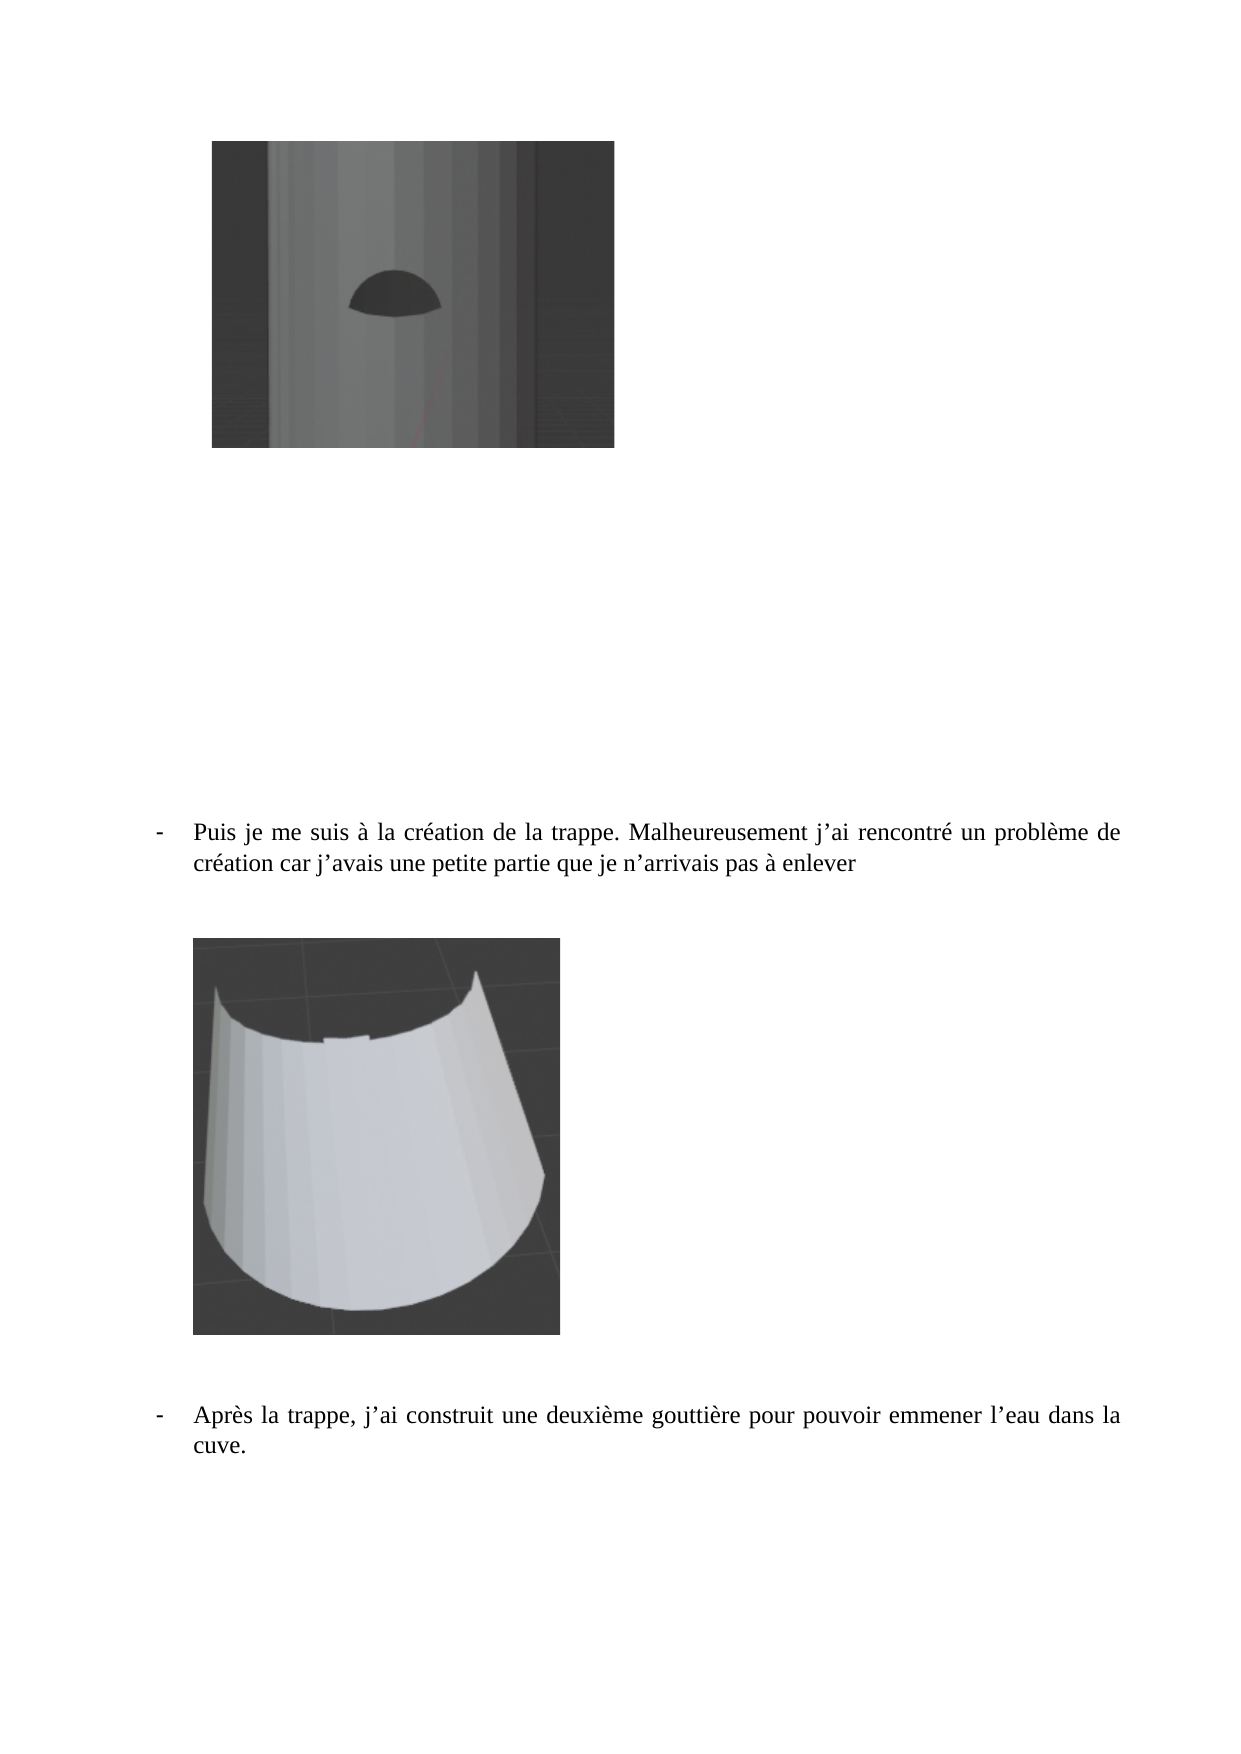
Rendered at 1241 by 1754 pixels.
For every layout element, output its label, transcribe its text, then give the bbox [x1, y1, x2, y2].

picture [211, 141, 615, 448]
picture [193, 938, 561, 1335]
list Puis je me suis à la création de la trappe. Malheureusement j’ai rencontré un problème de création car j’avais une petite partie que je n’arrivais pas à enlever [156, 814, 1122, 877]
list Après la trappe, j’ai construit une deuxième gouttière pour pouvoir emmener l’eau dans la cuve. [156, 1396, 1122, 1459]
